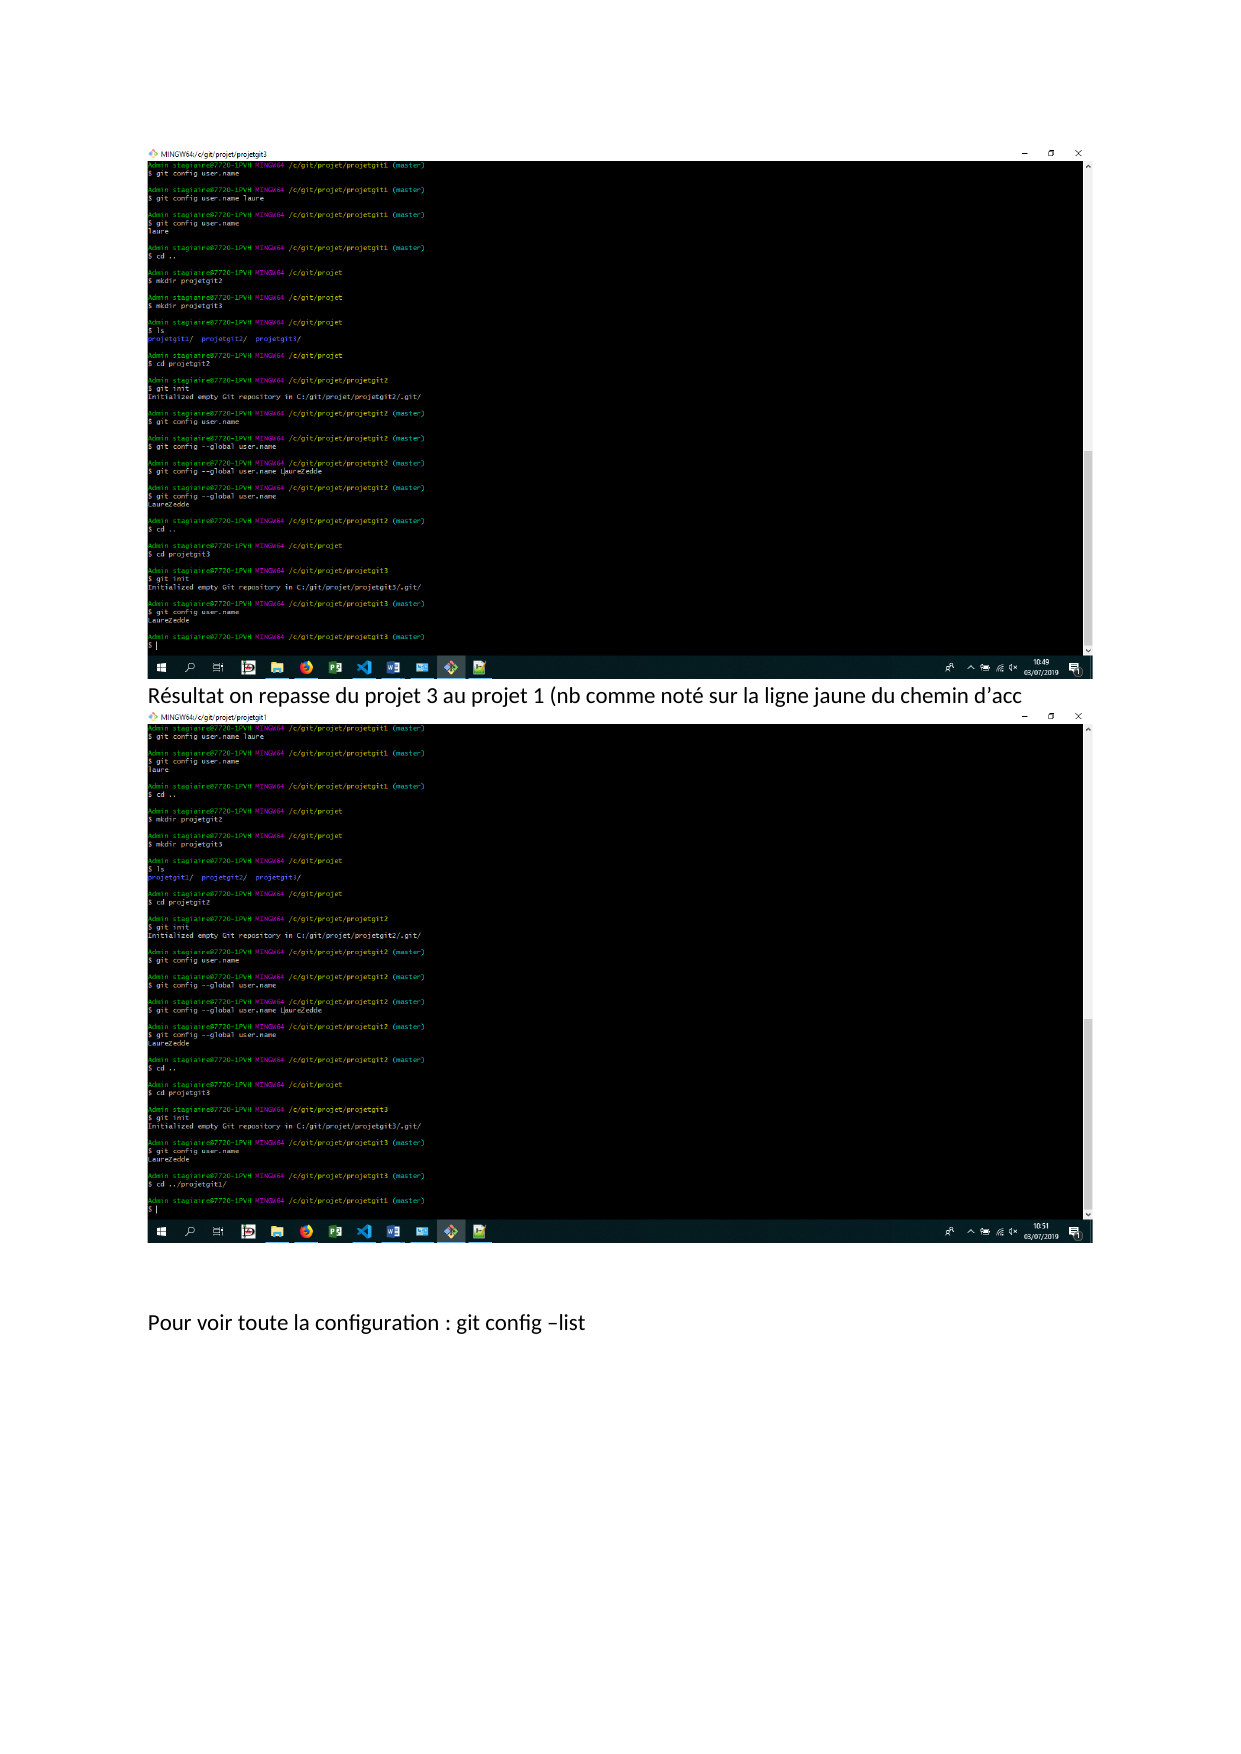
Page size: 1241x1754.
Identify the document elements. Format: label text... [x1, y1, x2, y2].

text Pour voir toute la configuration : git config –list [148, 1308, 1093, 1336]
text Résultat on repasse du projet 3 au projet 1 (nb comme noté sur la ligne jaune du chemin d’acc [148, 679, 1093, 711]
picture [147, 711, 1093, 1243]
picture [147, 147, 1093, 679]
